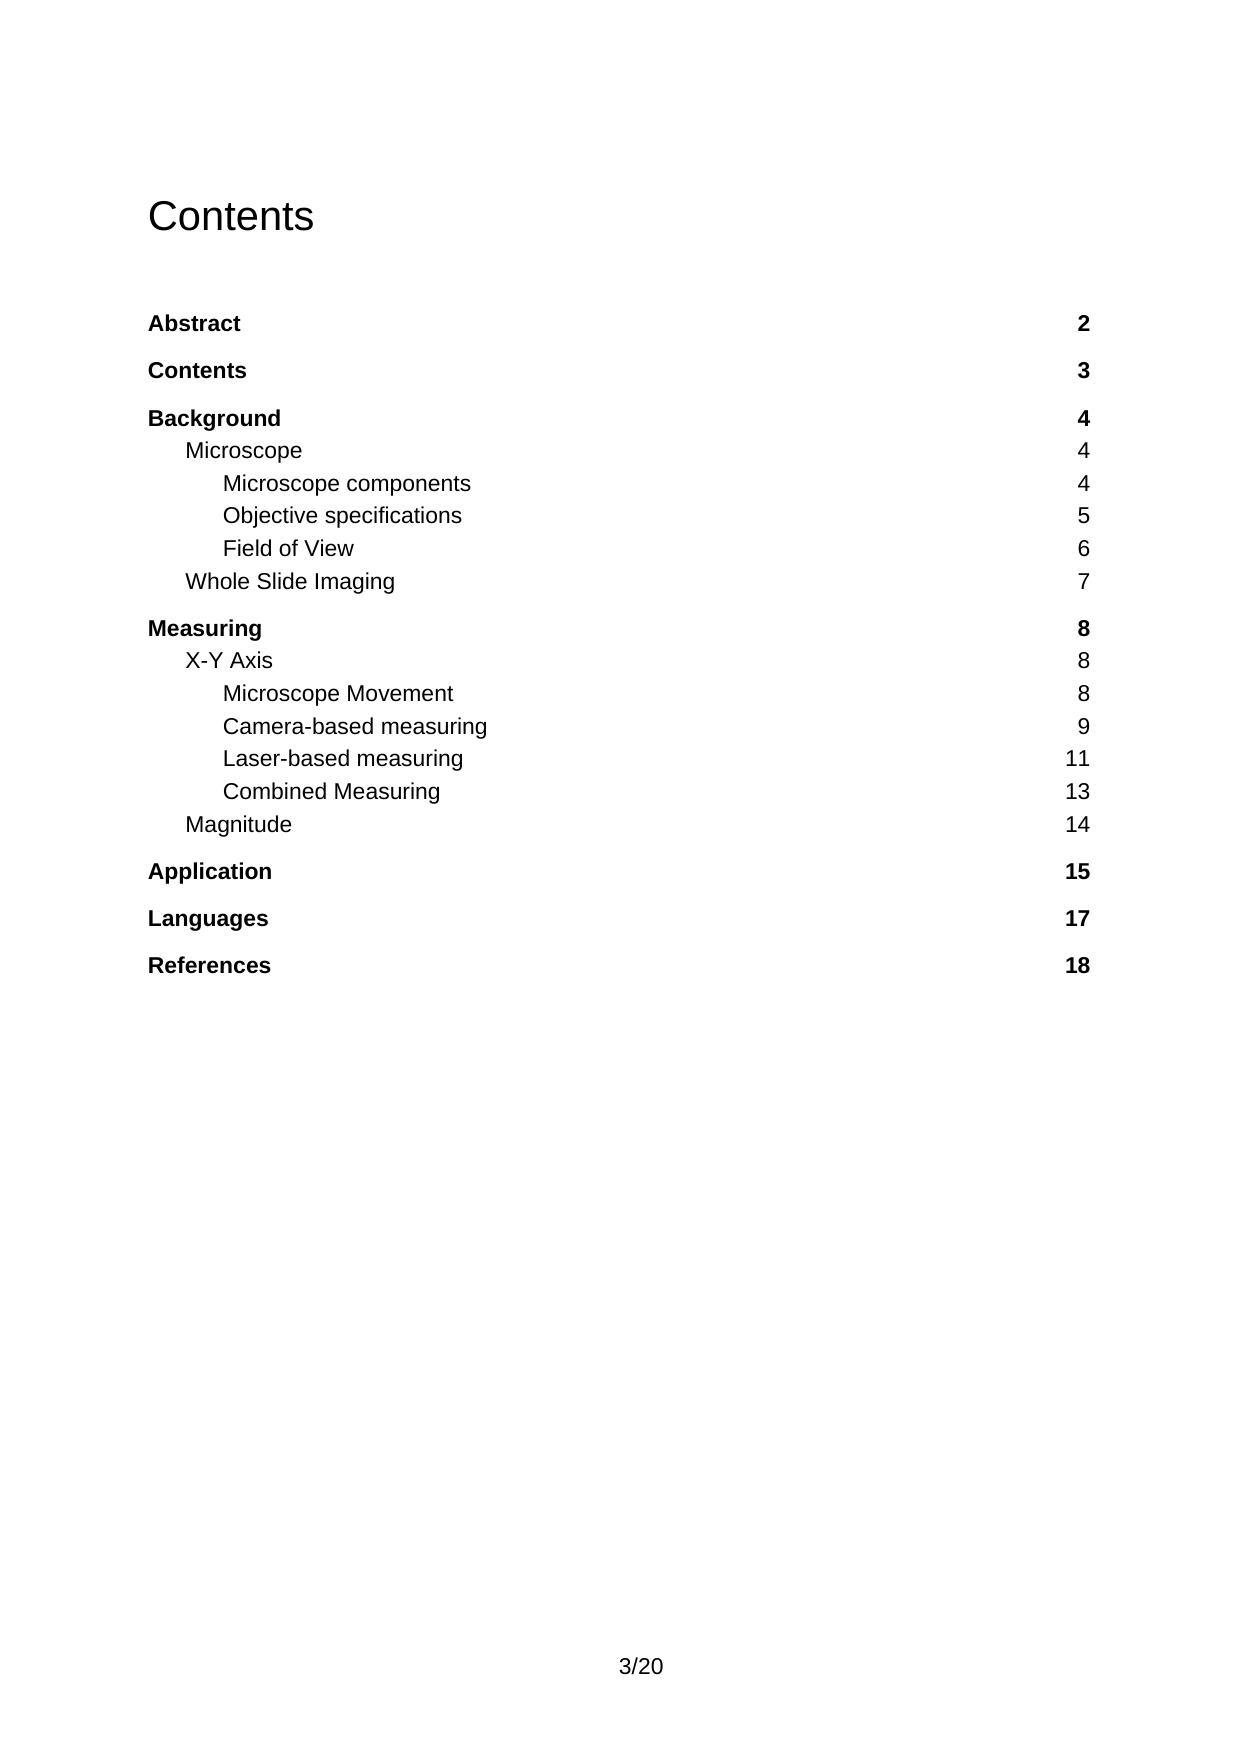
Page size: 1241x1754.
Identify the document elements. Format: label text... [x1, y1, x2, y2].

text References 18 [148, 952, 1090, 978]
text Background 4 [148, 405, 1090, 431]
text Application 15 [148, 858, 1090, 884]
text Contents 3 [148, 357, 1090, 384]
text Measuring 8 [148, 615, 1090, 641]
text Microscope 4 [185, 437, 1090, 464]
text Abstract 2 [148, 310, 1090, 337]
text Magnitude 14 [185, 811, 1090, 837]
text Microscope Movement 8 [223, 680, 1090, 706]
text Whole Slide Imaging 7 [185, 568, 1090, 594]
text X-Y Axis 8 [185, 647, 1090, 674]
text Field of View 6 [223, 535, 1090, 561]
subtitle Contents [148, 192, 1090, 239]
text Microscope components 4 [223, 470, 1090, 496]
text Objective specifications 5 [223, 502, 1090, 529]
text Laser-based measuring 11 [223, 745, 1090, 772]
text Languages 17 [148, 905, 1090, 931]
text Camera-based measuring 9 [223, 713, 1090, 739]
text Combined Measuring 13 [223, 778, 1090, 804]
